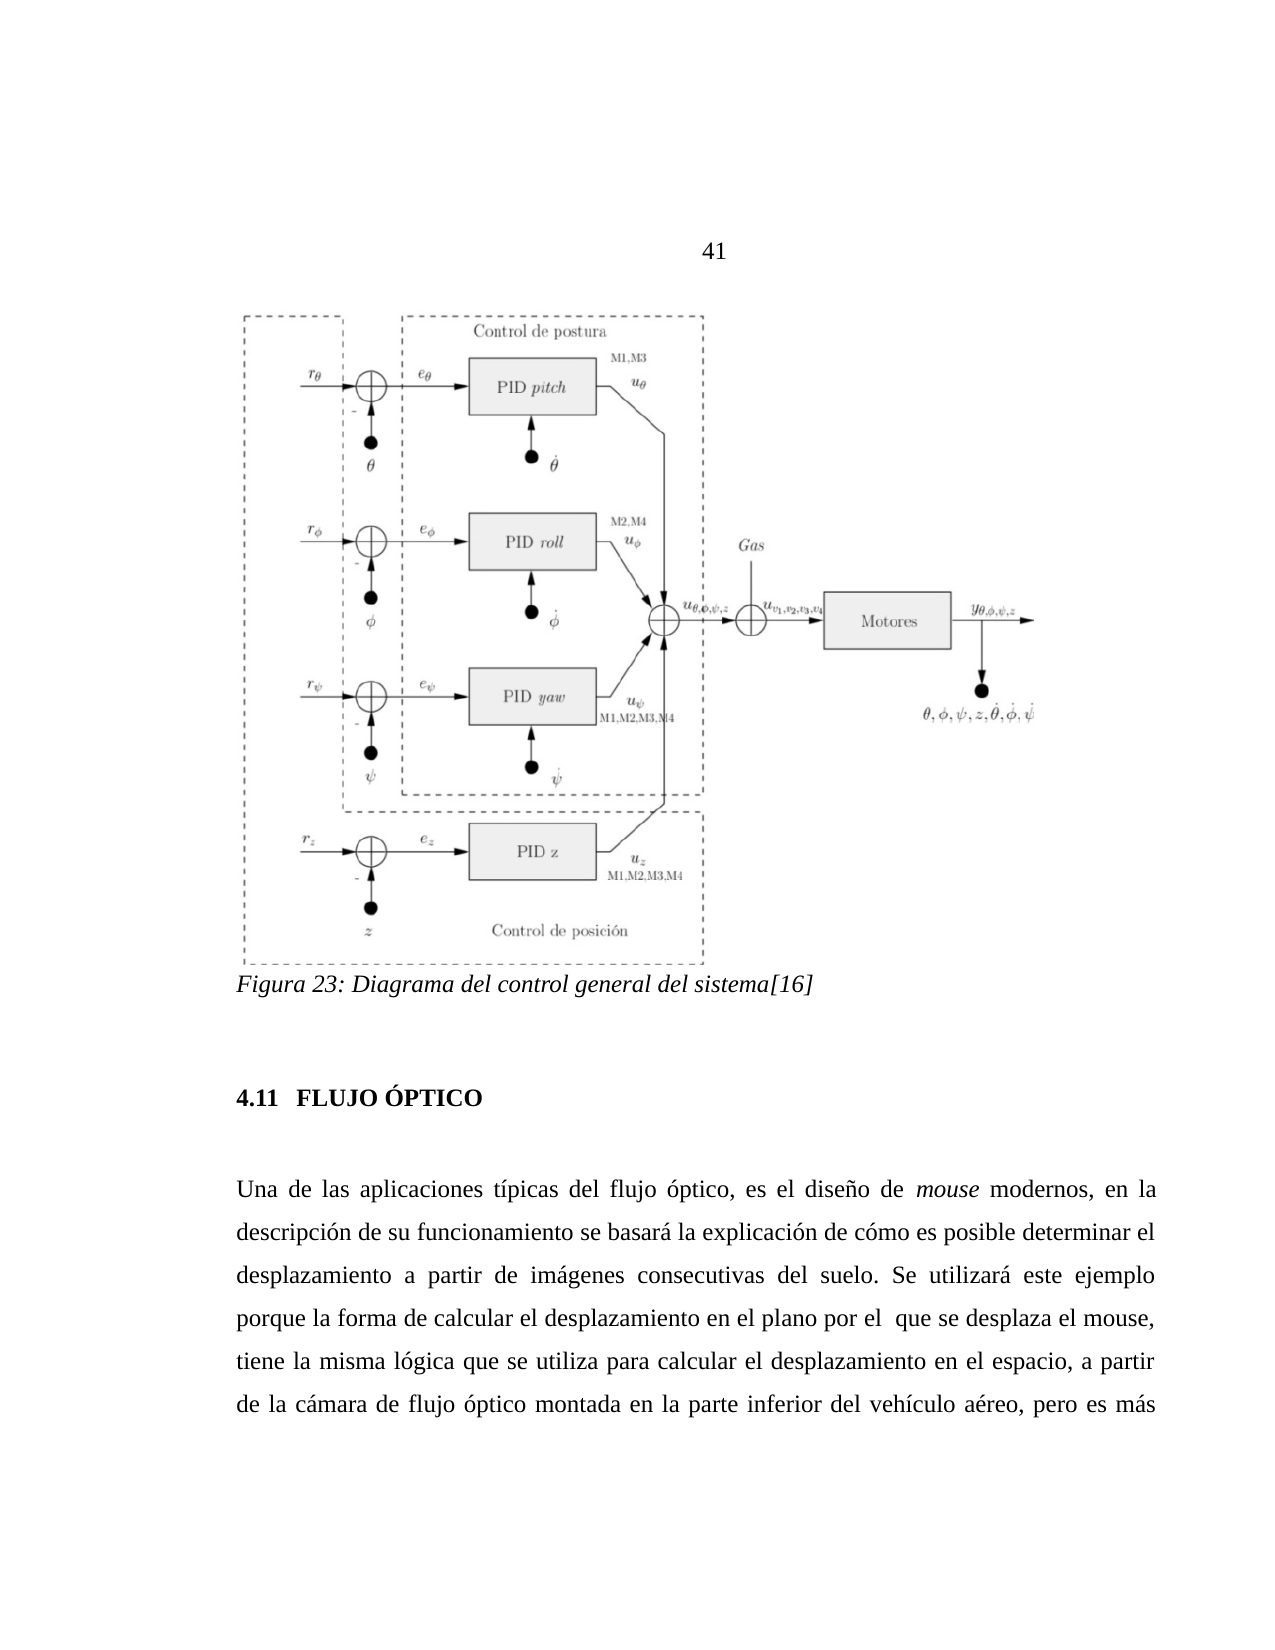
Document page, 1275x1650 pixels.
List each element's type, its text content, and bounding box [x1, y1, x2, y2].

subtitle FLUJO ÓPTICO [236, 1083, 1157, 1112]
text Figura 23: Diagrama del control general del sistema[16] [236, 965, 1034, 998]
text Una de las aplicaciones típicas del flujo óptico, es el diseño de mouse modernos, en la descripción de su funcionamiento se basará la explicación de cómo es posible determinar el desplazamiento a partir de imágenes consecutivas del suelo. Se utilizará este ejemplo porque la forma de calcular el desplazamiento en el plano por el que se desplaza el mouse, tiene la misma lógica que se utiliza para calcular el desplazamiento en el espacio, a partir de la cámara de flujo óptico montada en la parte inferior del vehículo aéreo, pero es más [236, 1174, 1157, 1418]
picture [236, 307, 1034, 965]
